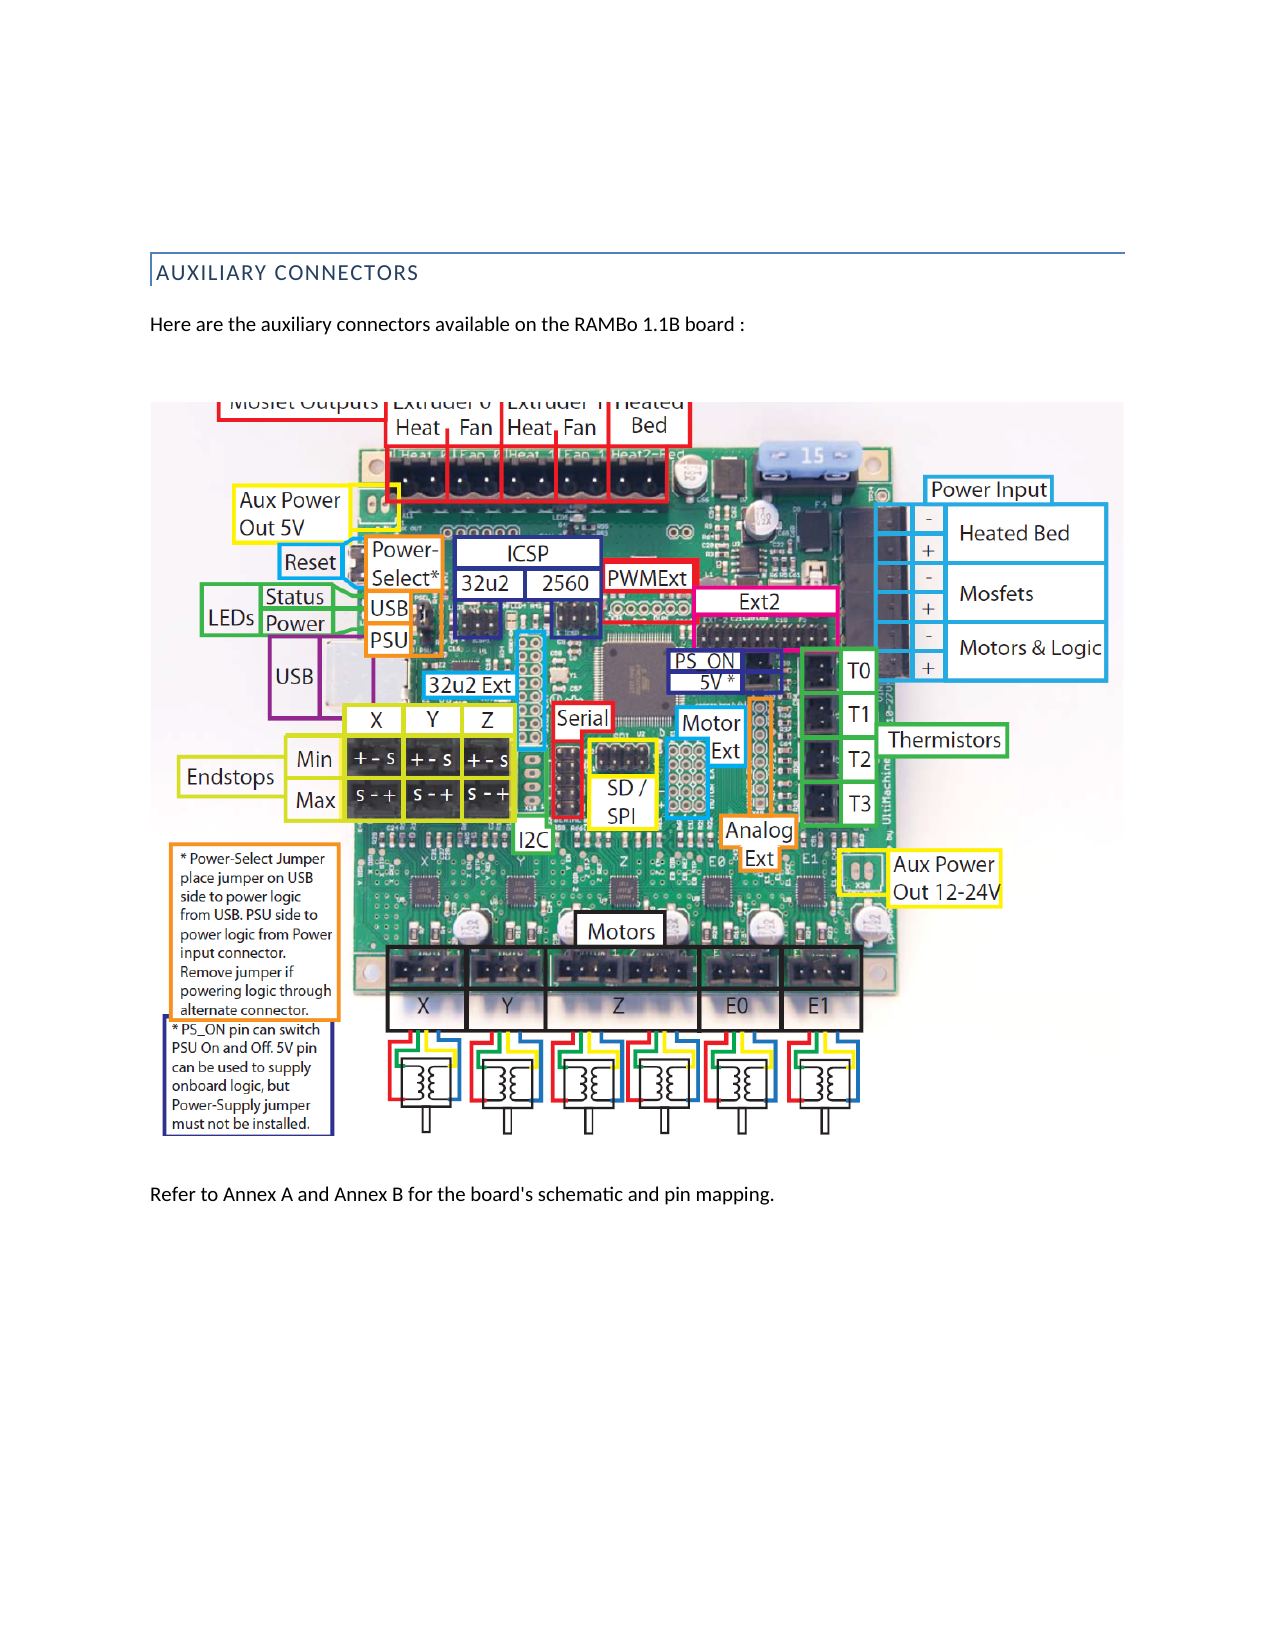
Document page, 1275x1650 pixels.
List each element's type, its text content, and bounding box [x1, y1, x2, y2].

text Refer to Annex A and Annex B for the board's schematic and pin mapping. [150, 1181, 1125, 1207]
text Here are the auxiliary connectors available on the RAMBo 1.1B board : [150, 311, 1125, 336]
subtitle Auxiliary Connectors [152, 254, 1125, 286]
